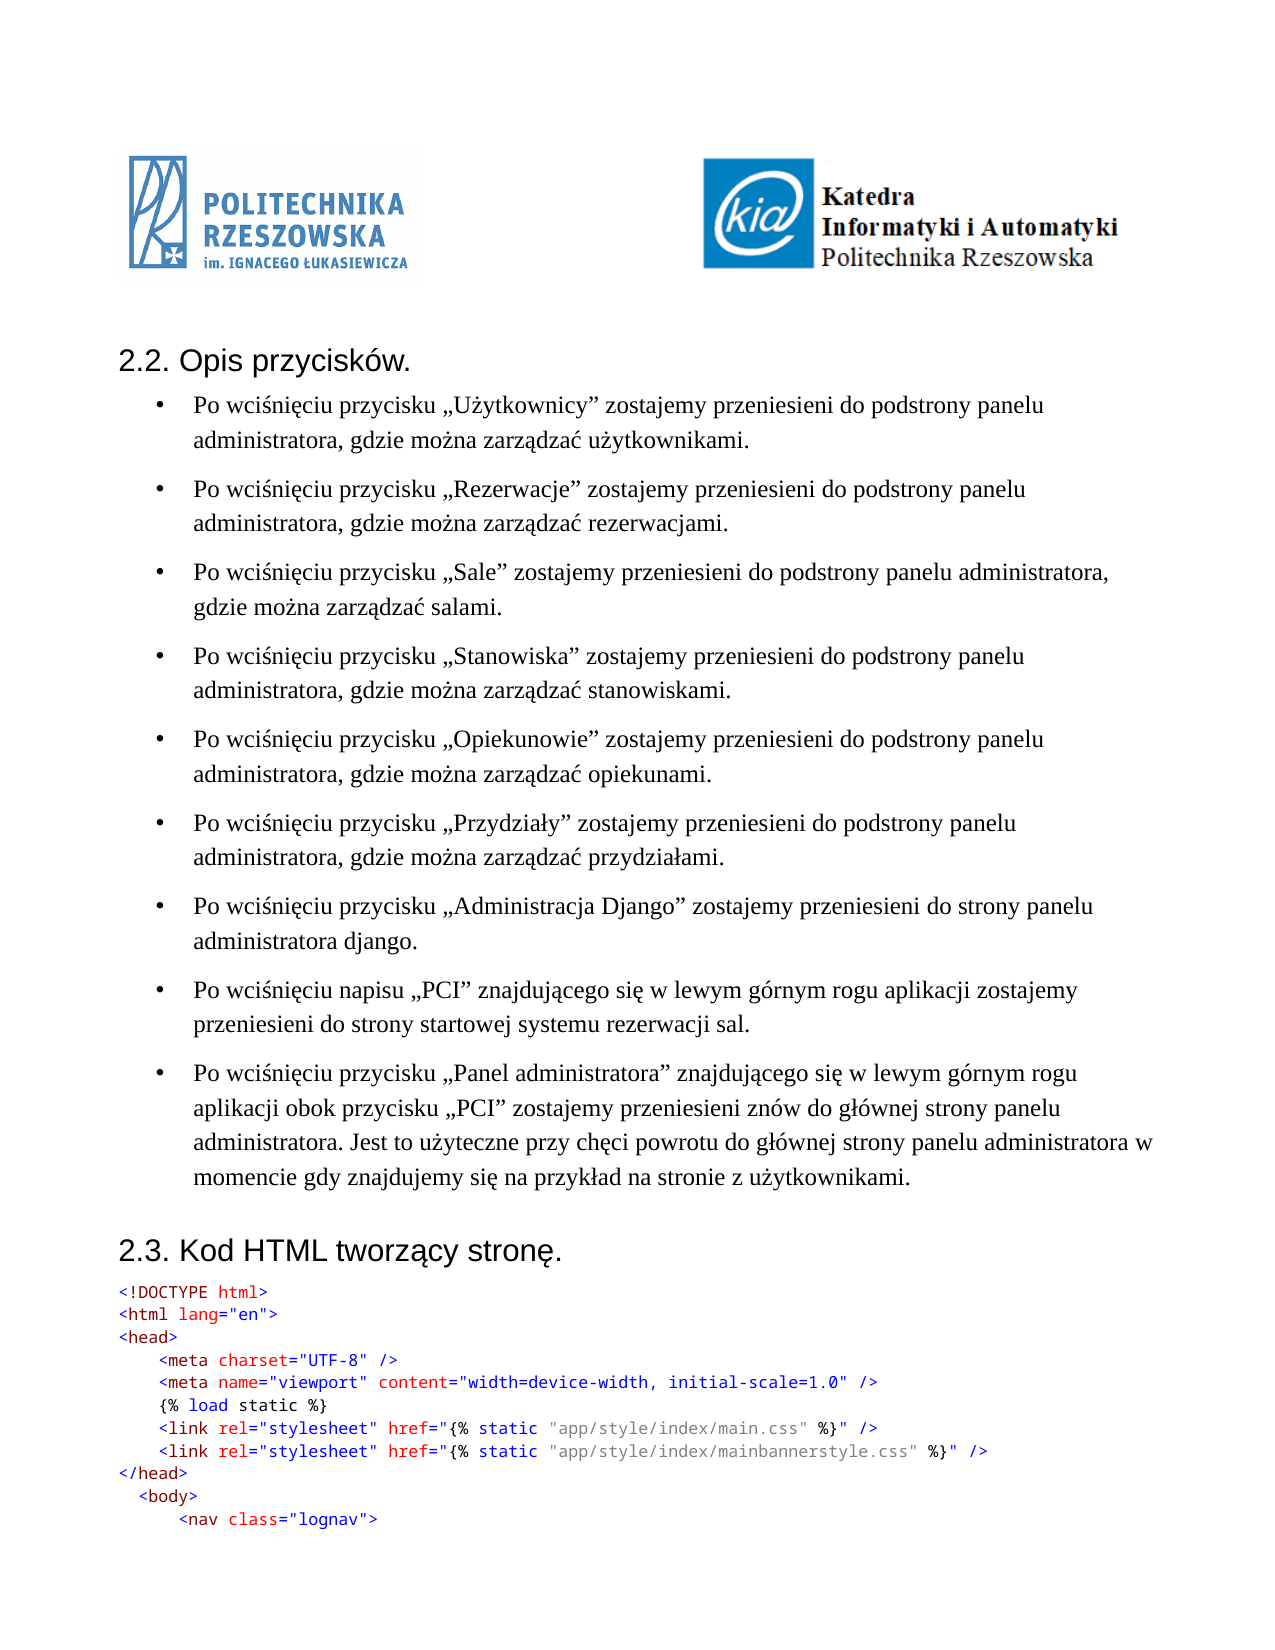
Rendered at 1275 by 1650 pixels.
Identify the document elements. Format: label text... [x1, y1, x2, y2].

list Po wciśnięciu napisu „PCI” znajdującego się w lewym górnym rogu aplikacji zostajemy przeniesieni do strony startowej systemu rezerwacji sal. [156, 975, 1157, 1038]
list Po wciśnięciu przycisku „Panel administratora” znajdującego się w lewym górnym rogu aplikacji obok przycisku „PCI” zostajemy przeniesieni znów do głównej strony panelu administratora. Jest to użyteczne przy chęci powrotu do głównej strony panelu administratora w momencie gdy znajdujemy się na przykład na stronie z użytkownikami. [156, 1058, 1157, 1191]
list Po wciśnięciu przycisku „Użytkownicy” zostajemy przeniesieni do podstrony panelu administratora, gdzie można zarządzać użytkownikami. [156, 390, 1157, 453]
picture [685, 143, 1147, 286]
subtitle 2.3. Kod HTML tworzący stronę. [118, 1232, 1157, 1268]
text <body> [118, 1485, 1157, 1507]
text <link rel="stylesheet" href="{% static "app/style/index/main.css" %}" /> [118, 1417, 1157, 1439]
list Po wciśnięciu przycisku „Sale” zostajemy przeniesieni do podstrony panelu administratora, gdzie można zarządzać salami. [156, 557, 1157, 621]
list Po wciśnięciu przycisku „Rezerwacje” zostajemy przeniesieni do podstrony panelu administratora, gdzie można zarządzać rezerwacjami. [156, 474, 1157, 537]
picture [118, 147, 423, 284]
list Po wciśnięciu przycisku „Opiekunowie” zostajemy przeniesieni do podstrony panelu administratora, gdzie można zarządzać opiekunami. [156, 724, 1157, 788]
list Po wciśnięciu przycisku „Przydziały” zostajemy przeniesieni do podstrony panelu administratora, gdzie można zarządzać przydziałami. [156, 808, 1157, 871]
text <link rel="stylesheet" href="{% static "app/style/index/mainbannerstyle.css" %}" /> [118, 1439, 1157, 1462]
list Po wciśnięciu przycisku „Administracja Django” zostajemy przeniesieni do strony panelu administratora django. [156, 891, 1157, 955]
text </head> [118, 1462, 1157, 1485]
list Po wciśnięciu przycisku „Stanowiska” zostajemy przeniesieni do podstrony panelu administratora, gdzie można zarządzać stanowiskami. [156, 641, 1157, 704]
subtitle 2.2. Opis przycisków. [118, 342, 1157, 378]
text {% load static %} [118, 1394, 1157, 1417]
text <meta name="viewport" content="width=device-width, initial-scale=1.0" /> [118, 1371, 1157, 1394]
text <meta charset="UTF-8" /> [118, 1348, 1157, 1371]
text <!DOCTYPE html> [118, 1280, 1157, 1303]
text <head> [118, 1326, 1157, 1348]
text <html lang="en"> [118, 1303, 1157, 1326]
text <nav class="lognav"> [118, 1507, 1157, 1530]
